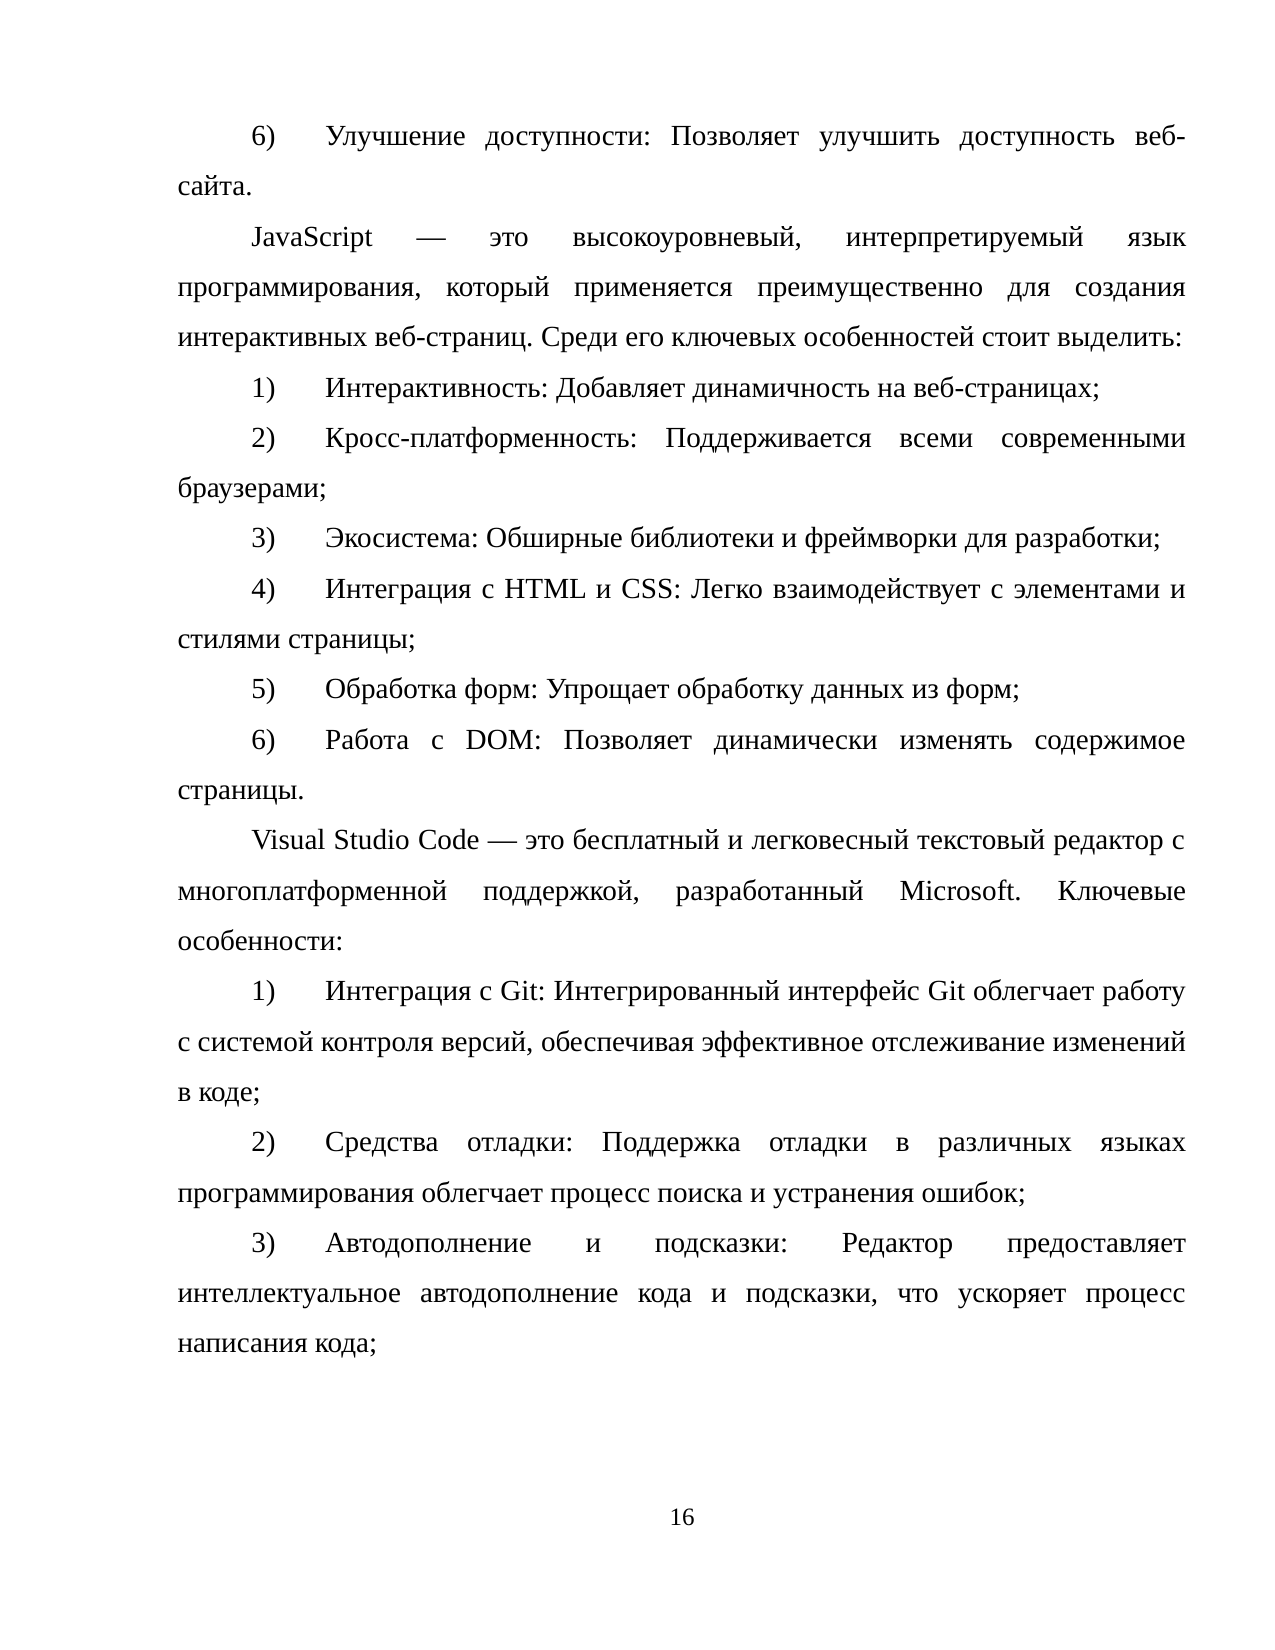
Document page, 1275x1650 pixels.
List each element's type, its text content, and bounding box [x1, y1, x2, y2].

list Улучшение доступности: Позволяет улучшить доступность веб-сайта. [177, 118, 1186, 202]
text Visual Studio Code — это бесплатный и легковесный текстовый редактор с многоплатформенной поддержкой, разработанный Microsoft. Ключевые особенности: [177, 822, 1186, 957]
list Интеграция с HTML и CSS: Легко взаимодействует с элементами и стилями страницы; [177, 571, 1186, 655]
list Средства отладки: Поддержка отладки в различных языках программирования облегчает процесс поиска и устранения ошибок; [177, 1124, 1186, 1208]
list Работа с DOM: Позволяет динамически изменять содержимое страницы. [177, 722, 1186, 806]
list Интеграция с Git: Интегрированный интерфейс Git облегчает работу с системой контроля версий, обеспечивая эффективное отслеживание изменений в коде; [177, 973, 1186, 1108]
list Кросс-платформенность: Поддерживается всеми современными браузерами; [177, 420, 1186, 504]
list Обработка форм: Упрощает обработку данных из форм; [177, 672, 1186, 705]
text JavaScript — это высокоуровневый, интерпретируемый язык программирования, который применяется преимущественно для создания интерактивных веб-страниц. Среди его ключевых особенностей стоит выделить: [177, 219, 1186, 353]
list Автодополнение и подсказки: Редактор предоставляет интеллектуальное автодополнение кода и подсказки, что ускоряет процесс написания кода; [177, 1225, 1186, 1359]
list Интерактивность: Добавляет динамичность на веб-страницах; [177, 370, 1186, 403]
list Экосистема: Обширные библиотеки и фреймворки для разработки; [177, 521, 1186, 554]
